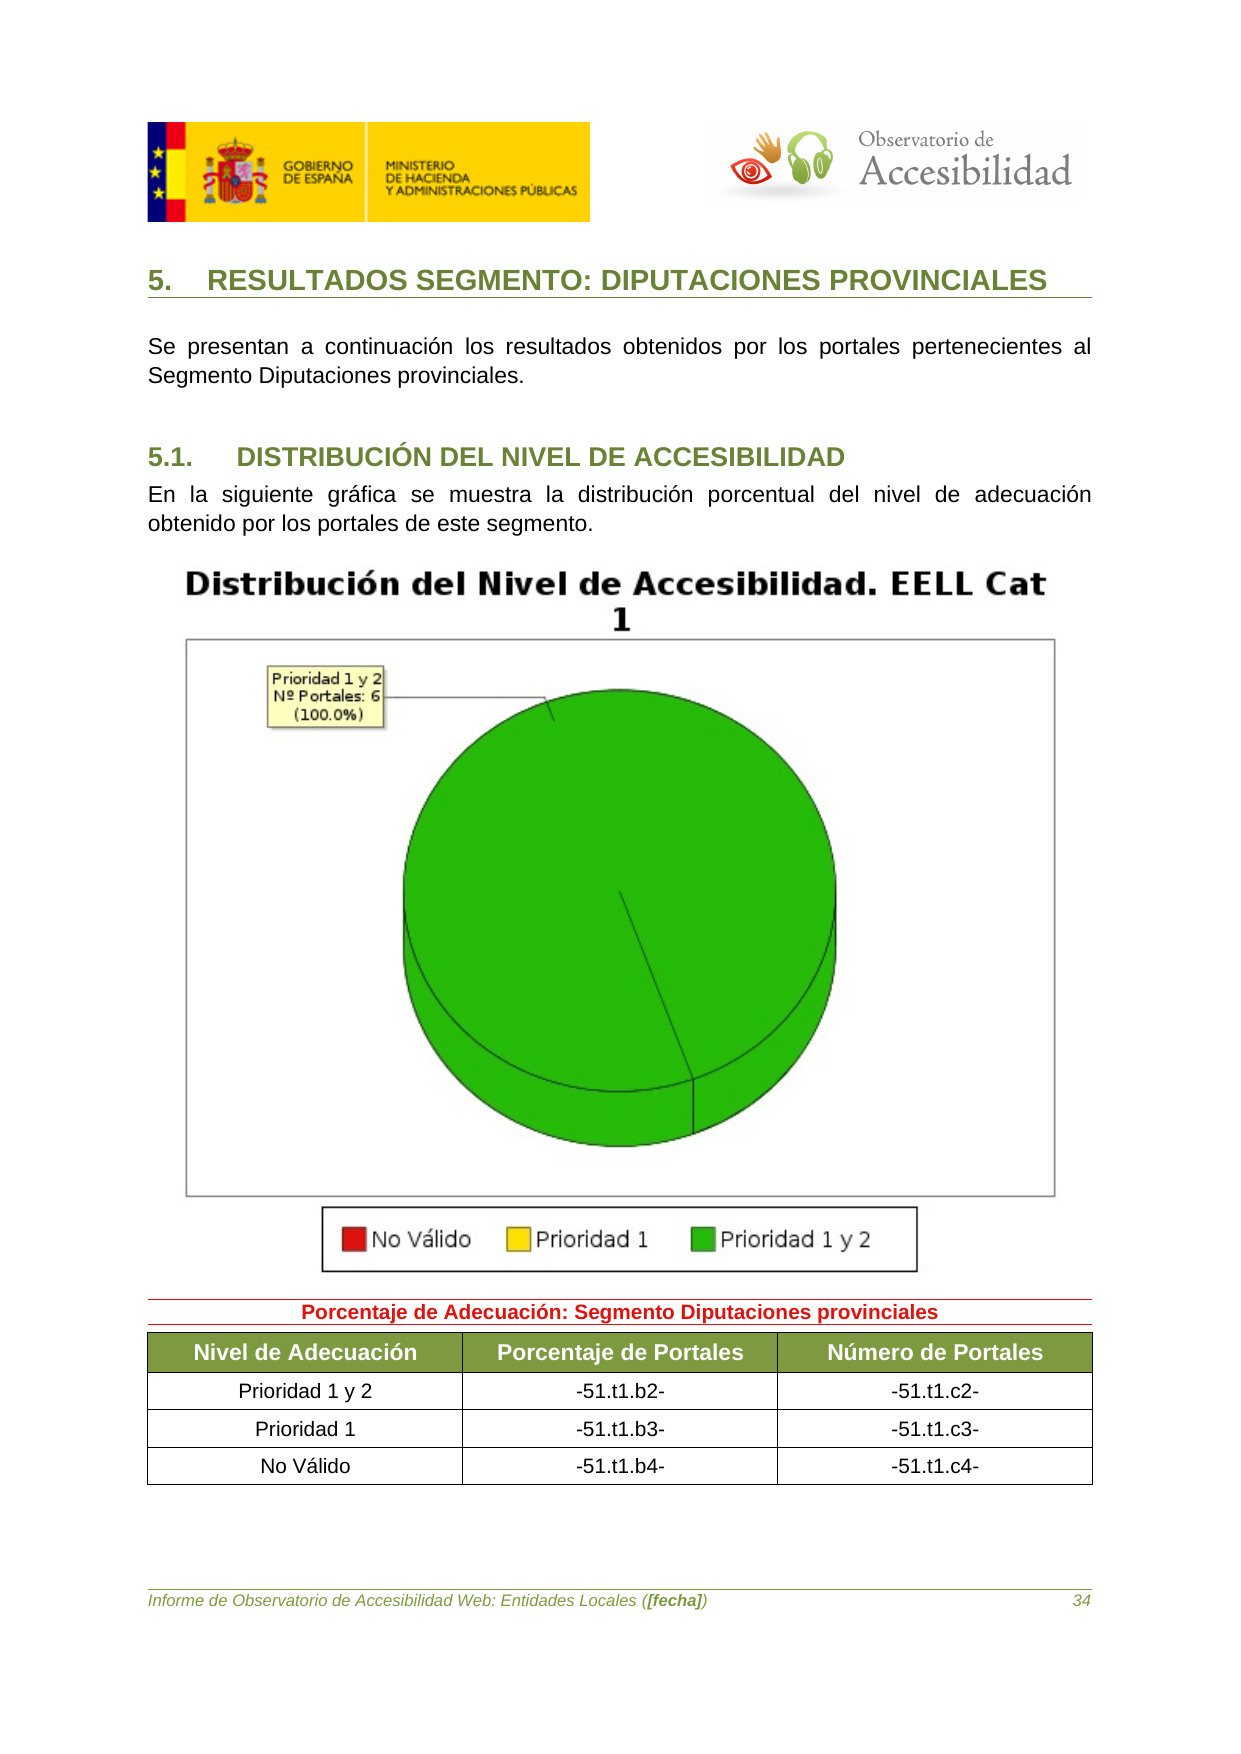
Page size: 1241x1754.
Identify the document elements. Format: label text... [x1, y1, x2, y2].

table_cell -51.t1.c3- [778, 1410, 1092, 1447]
table_cell -51.t1.b2- [463, 1373, 777, 1409]
table_header Porcentaje de Portales [463, 1333, 777, 1372]
table_cell -51.t1.b4- [463, 1448, 777, 1484]
picture [710, 122, 1086, 205]
text Se presentan a continuación los resultados obtenidos por los portales pertenecientes al Segmento Diputaciones provinciales. [148, 333, 1092, 388]
table_cell Prioridad 1 [148, 1410, 462, 1447]
table_cell -51.t1.b3- [463, 1410, 777, 1447]
text En la siguiente gráfica se muestra la distribución porcentual del nivel de adecuación obtenido por los portales de este segmento. [148, 481, 1092, 537]
table_cell -51.t1.c4- [778, 1448, 1092, 1484]
table_cell No Válido [148, 1448, 462, 1484]
subtitle Resultados Segmento: Diputaciones provinciales [148, 263, 1092, 297]
table_cell Prioridad 1 y 2 [148, 1373, 462, 1409]
text Porcentaje de Adecuación: Segmento Diputaciones provinciales [148, 1300, 1092, 1324]
table_header Nivel de Adecuación [148, 1333, 462, 1372]
picture [178, 564, 1062, 1274]
table_cell -51.t1.c2- [778, 1373, 1092, 1409]
table_header Número de Portales [778, 1333, 1092, 1372]
subtitle Distribución del nivel de accesibilidad [148, 441, 1092, 472]
picture [147, 122, 591, 222]
